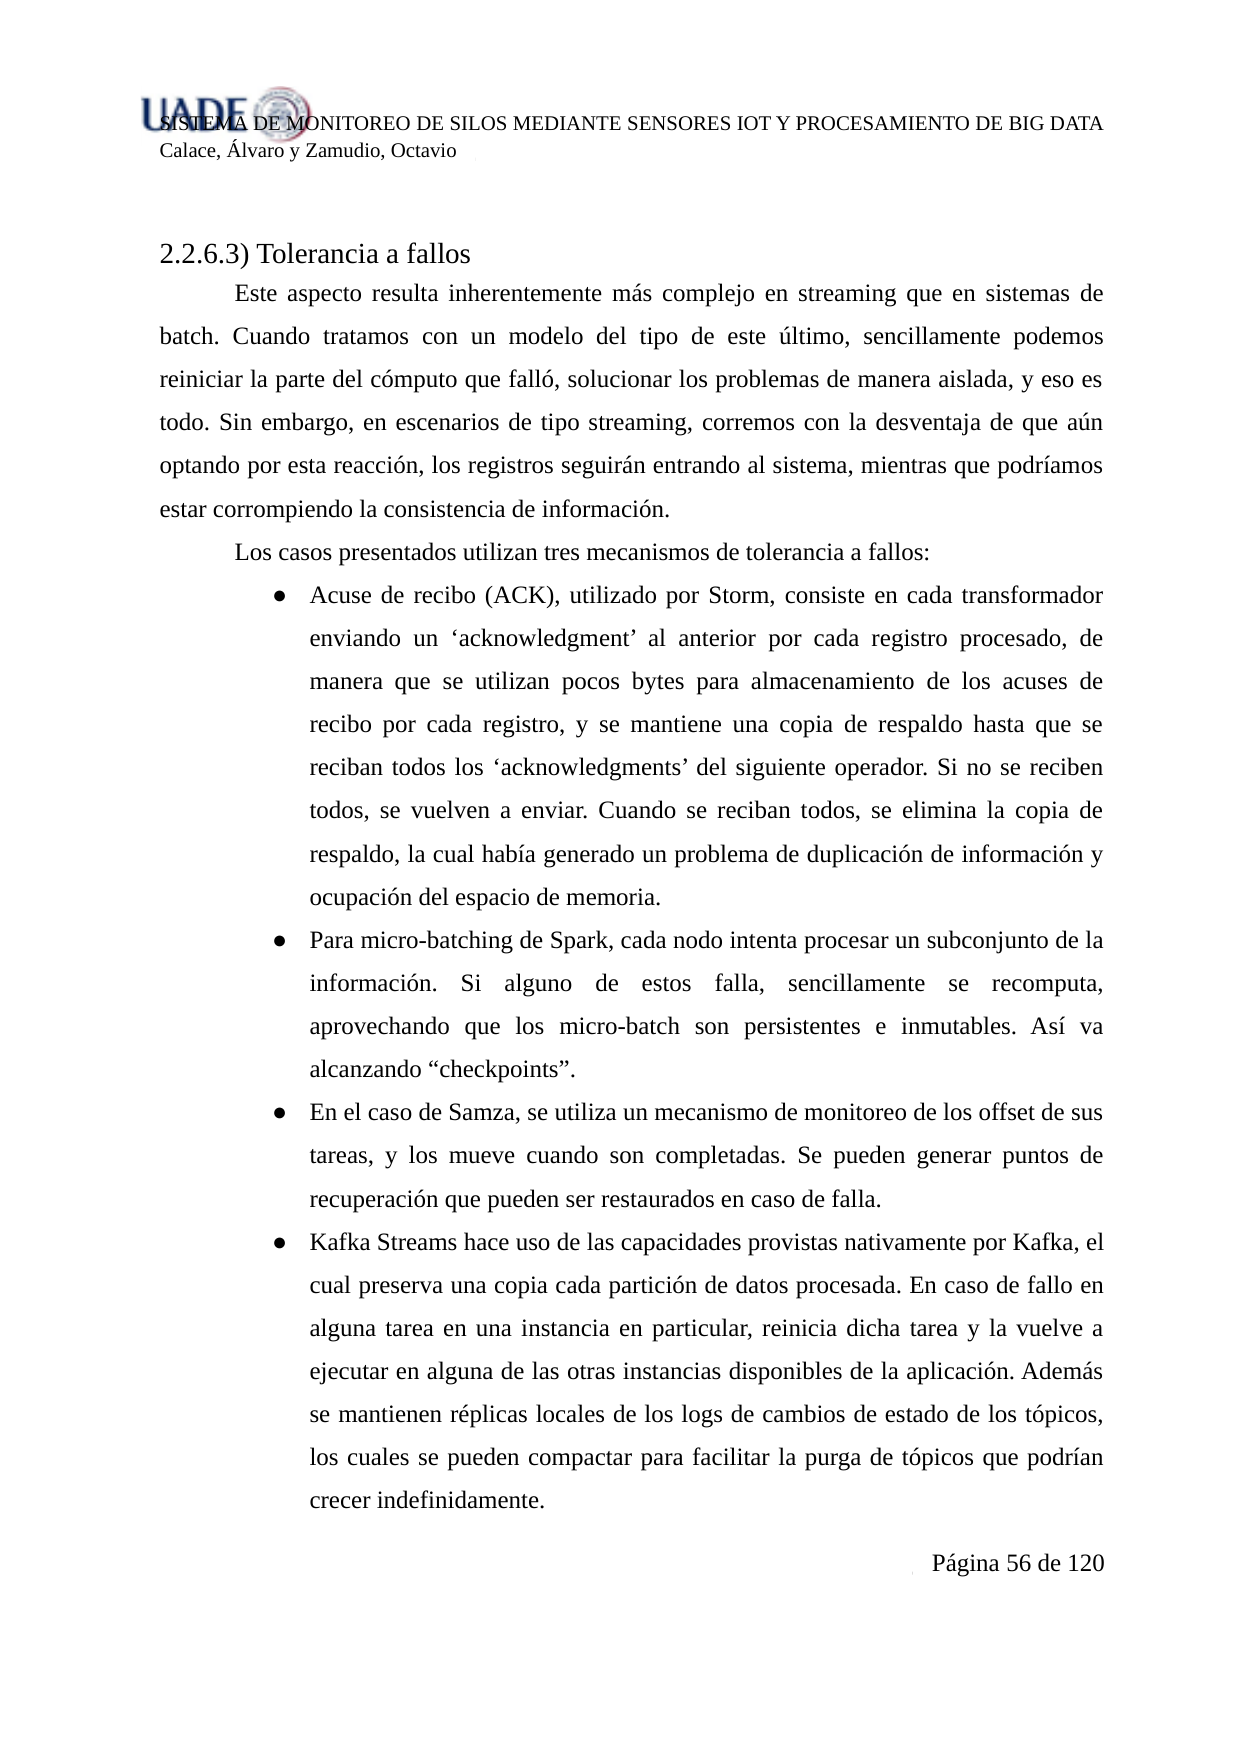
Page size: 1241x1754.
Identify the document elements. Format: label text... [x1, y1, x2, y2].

list Kafka Streams hace uso de las capacidades provistas nativamente por Kafka, el cual preserva una copia cada partición de datos procesada. En caso de fallo en alguna tarea en una instancia en particular, reinicia dicha tarea y la vuelve a ejecutar en alguna de las otras instancias disponibles de la aplicación. Además se mantienen réplicas locales de los logs de cambios de estado de los tópicos, los cuales se pueden compactar para facilitar la purga de tópicos que podrían crecer indefinidamente. [272, 1227, 1104, 1514]
list En el caso de Samza, se utiliza un mecanismo de monitoreo de los offset de sus tareas, y los mueve cuando son completadas. Se pueden generar puntos de recuperación que pueden ser restaurados en caso de falla. [272, 1097, 1104, 1212]
list Para micro-batching de Spark, cada nodo intenta procesar un subconjunto de la información. Si alguno de estos falla, sencillamente se recomputa, aprovechando que los micro-batch son persistentes e inmutables. Así va alcanzando “checkpoints”. [272, 925, 1104, 1083]
subtitle 2.2.6.3) Tolerancia a fallos [159, 236, 1104, 270]
list Acuse de recibo (ACK), utilizado por Storm, consiste en cada transformador enviando un ‘acknowledgment’ al anterior por cada registro procesado, de manera que se utilizan pocos bytes para almacenamiento de los acuses de recibo por cada registro, y se mantiene una copia de respaldo hasta que se reciban todos los ‘acknowledgments’ del siguiente operador. Si no se reciben todos, se vuelven a enviar. Cuando se reciban todos, se elimina la copia de respaldo, la cual había generado un problema de duplicación de información y ocupación del espacio de memoria. [272, 580, 1104, 911]
text Este aspecto resulta inherentemente más complejo en streaming que en sistemas de batch. Cuando tratamos con un modelo del tipo de este último, sencillamente podemos reiniciar la parte del cómputo que falló, solucionar los problemas de manera aislada, y eso es todo. Sin embargo, en escenarios de tipo streaming, corremos con la desventaja de que aún optando por esta reacción, los registros seguirán entrando al sistema, mientras que podríamos estar corrompiendo la consistencia de información. [159, 278, 1104, 522]
picture [140, 86, 314, 146]
text Los casos presentados utilizan tres mecanismos de tolerancia a fallos: [159, 537, 1104, 566]
